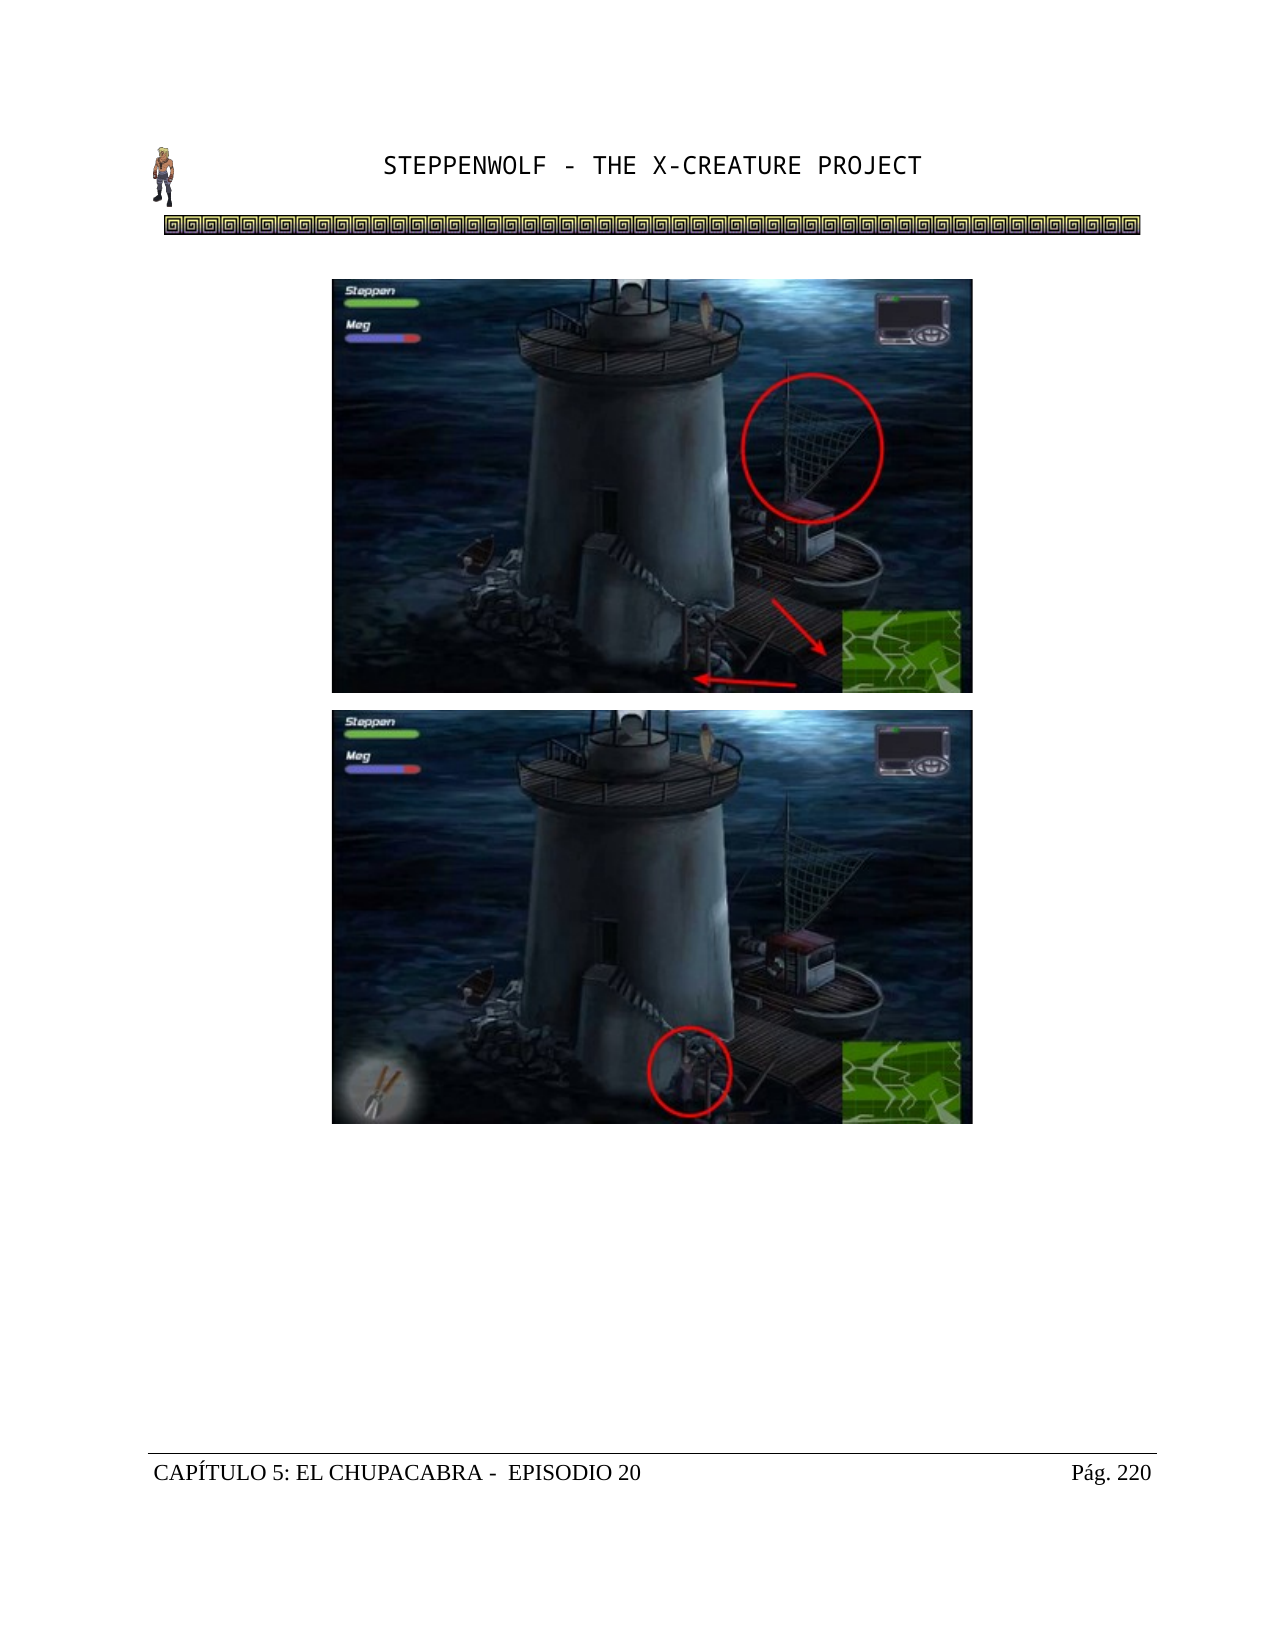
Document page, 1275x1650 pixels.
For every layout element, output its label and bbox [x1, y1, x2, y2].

picture [331, 279, 973, 693]
picture [147, 147, 181, 207]
picture [331, 710, 973, 1124]
picture [164, 215, 1141, 235]
